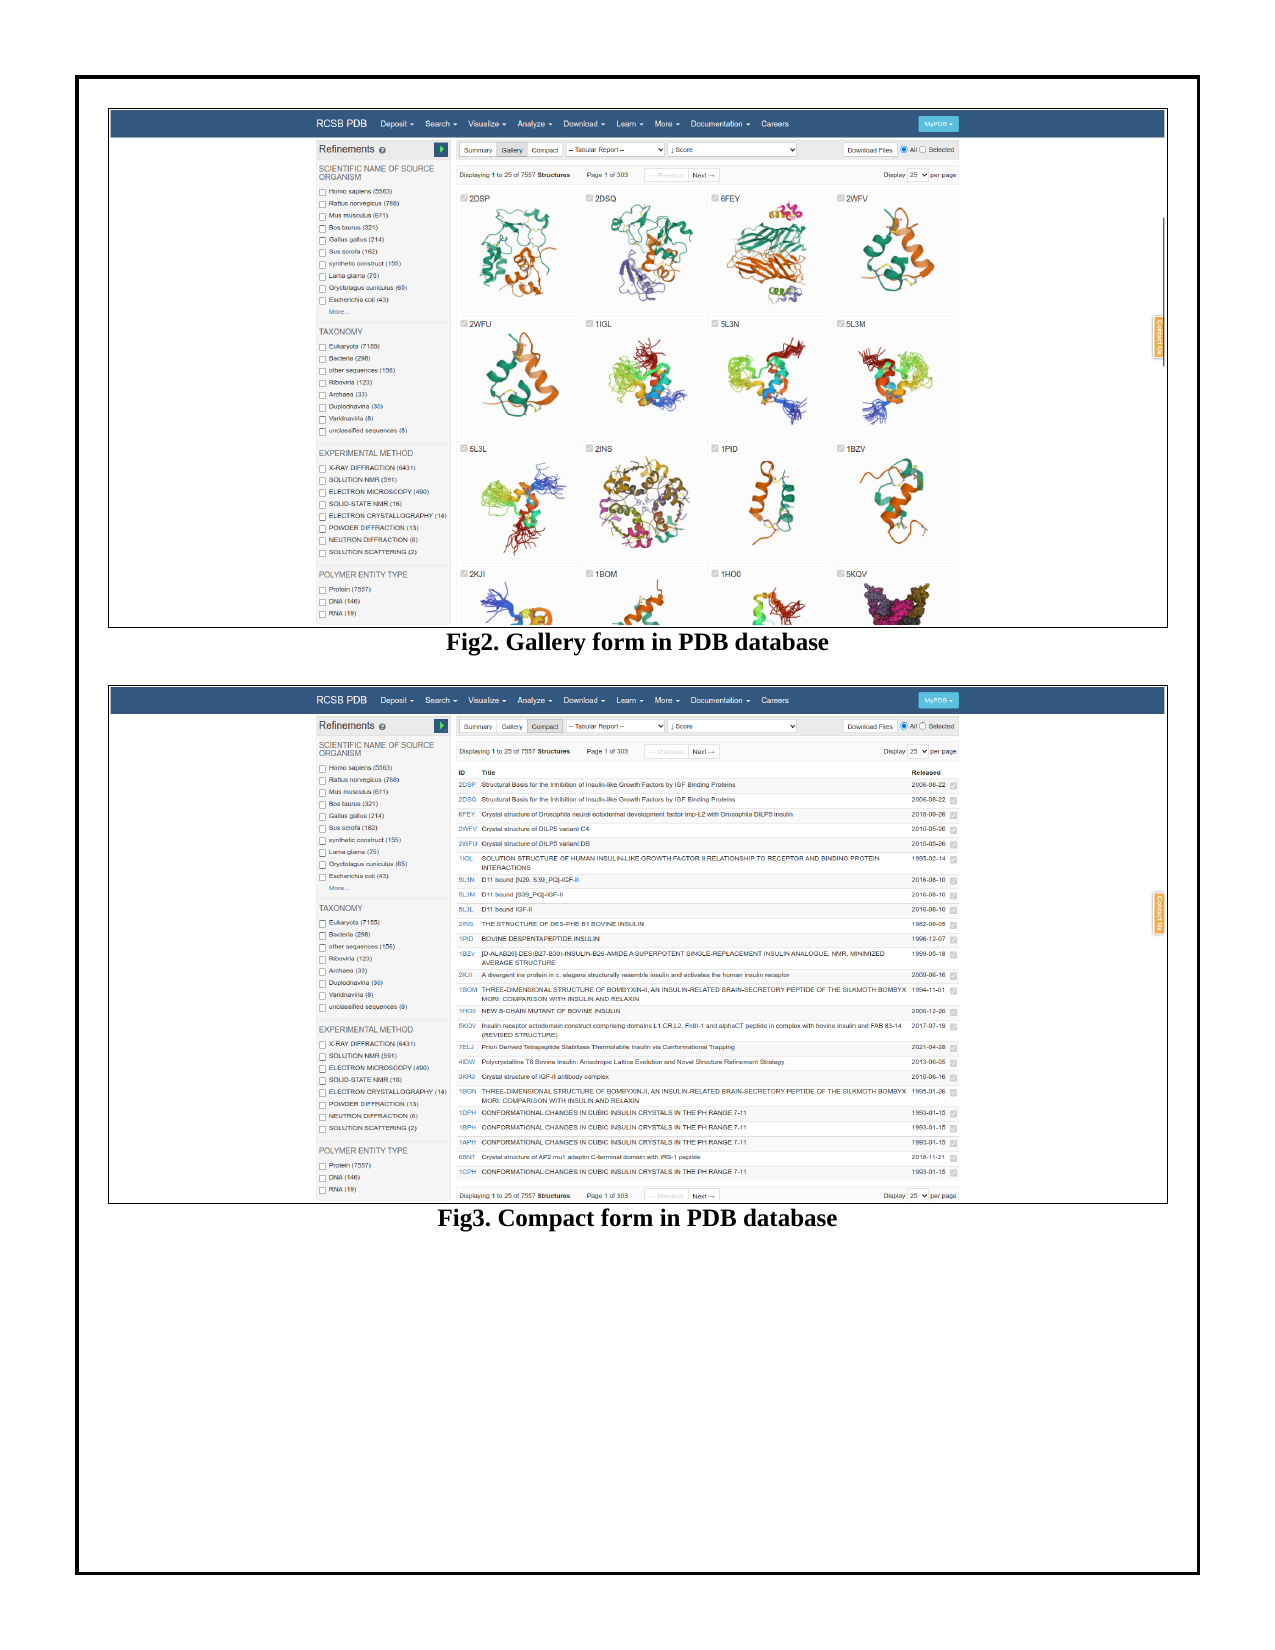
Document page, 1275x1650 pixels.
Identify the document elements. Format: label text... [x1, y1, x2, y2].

text Fig2. Gallery form in PDB database [108, 628, 1167, 656]
text Fig3. Compact form in PDB database [108, 1204, 1167, 1232]
picture [110, 110, 1165, 625]
picture [110, 687, 1165, 1201]
